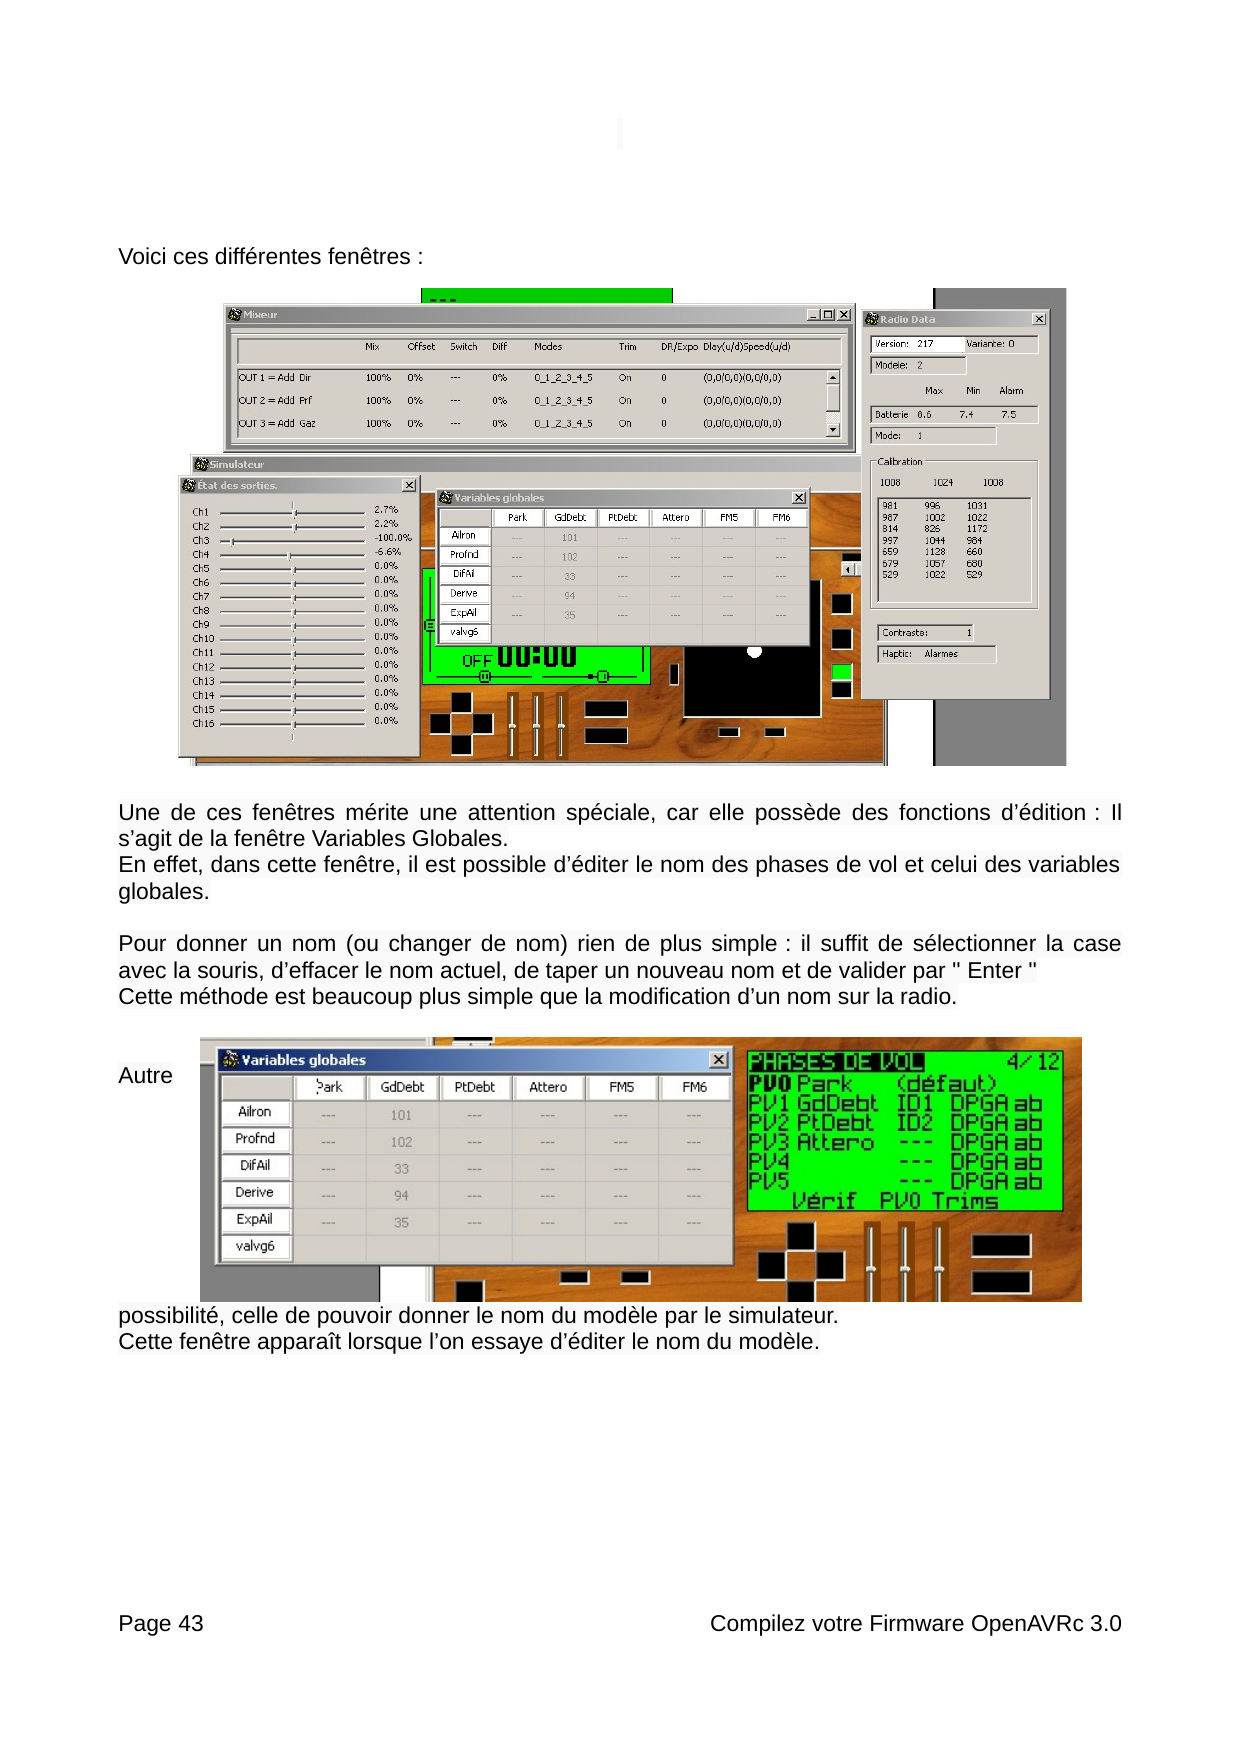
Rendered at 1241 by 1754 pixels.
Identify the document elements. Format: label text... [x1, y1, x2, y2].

text Voici ces différentes fenêtres : [118, 243, 1122, 269]
text Cette fenêtre apparaît lorsque l’on essaye d’éditer le nom du modèle. [118, 1328, 1122, 1355]
picture [200, 1037, 1082, 1302]
text En effet, dans cette fenêtre, il est possible d’éditer le nom des phases de vol et celui des variables globales. [118, 851, 1122, 904]
picture [173, 288, 1067, 766]
text Pour donner un nom (ou changer de nom) rien de plus simple : il suffit de sélectionner la case avec la souris, d’effacer le nom actuel, de taper un nouveau nom et de valider par '' Enter '' [118, 930, 1122, 983]
text Cette méthode est beaucoup plus simple que la modification d’un nom sur la radio. [118, 983, 1122, 1009]
text Autre possibilité, celle de pouvoir donner le nom du modèle par le simulateur. [118, 1062, 1122, 1328]
text Une de ces fenêtres mérite une attention spéciale, car elle possède des fonctions d’édition : Il s’agit de la fenêtre Variables Globales. [118, 799, 1122, 851]
